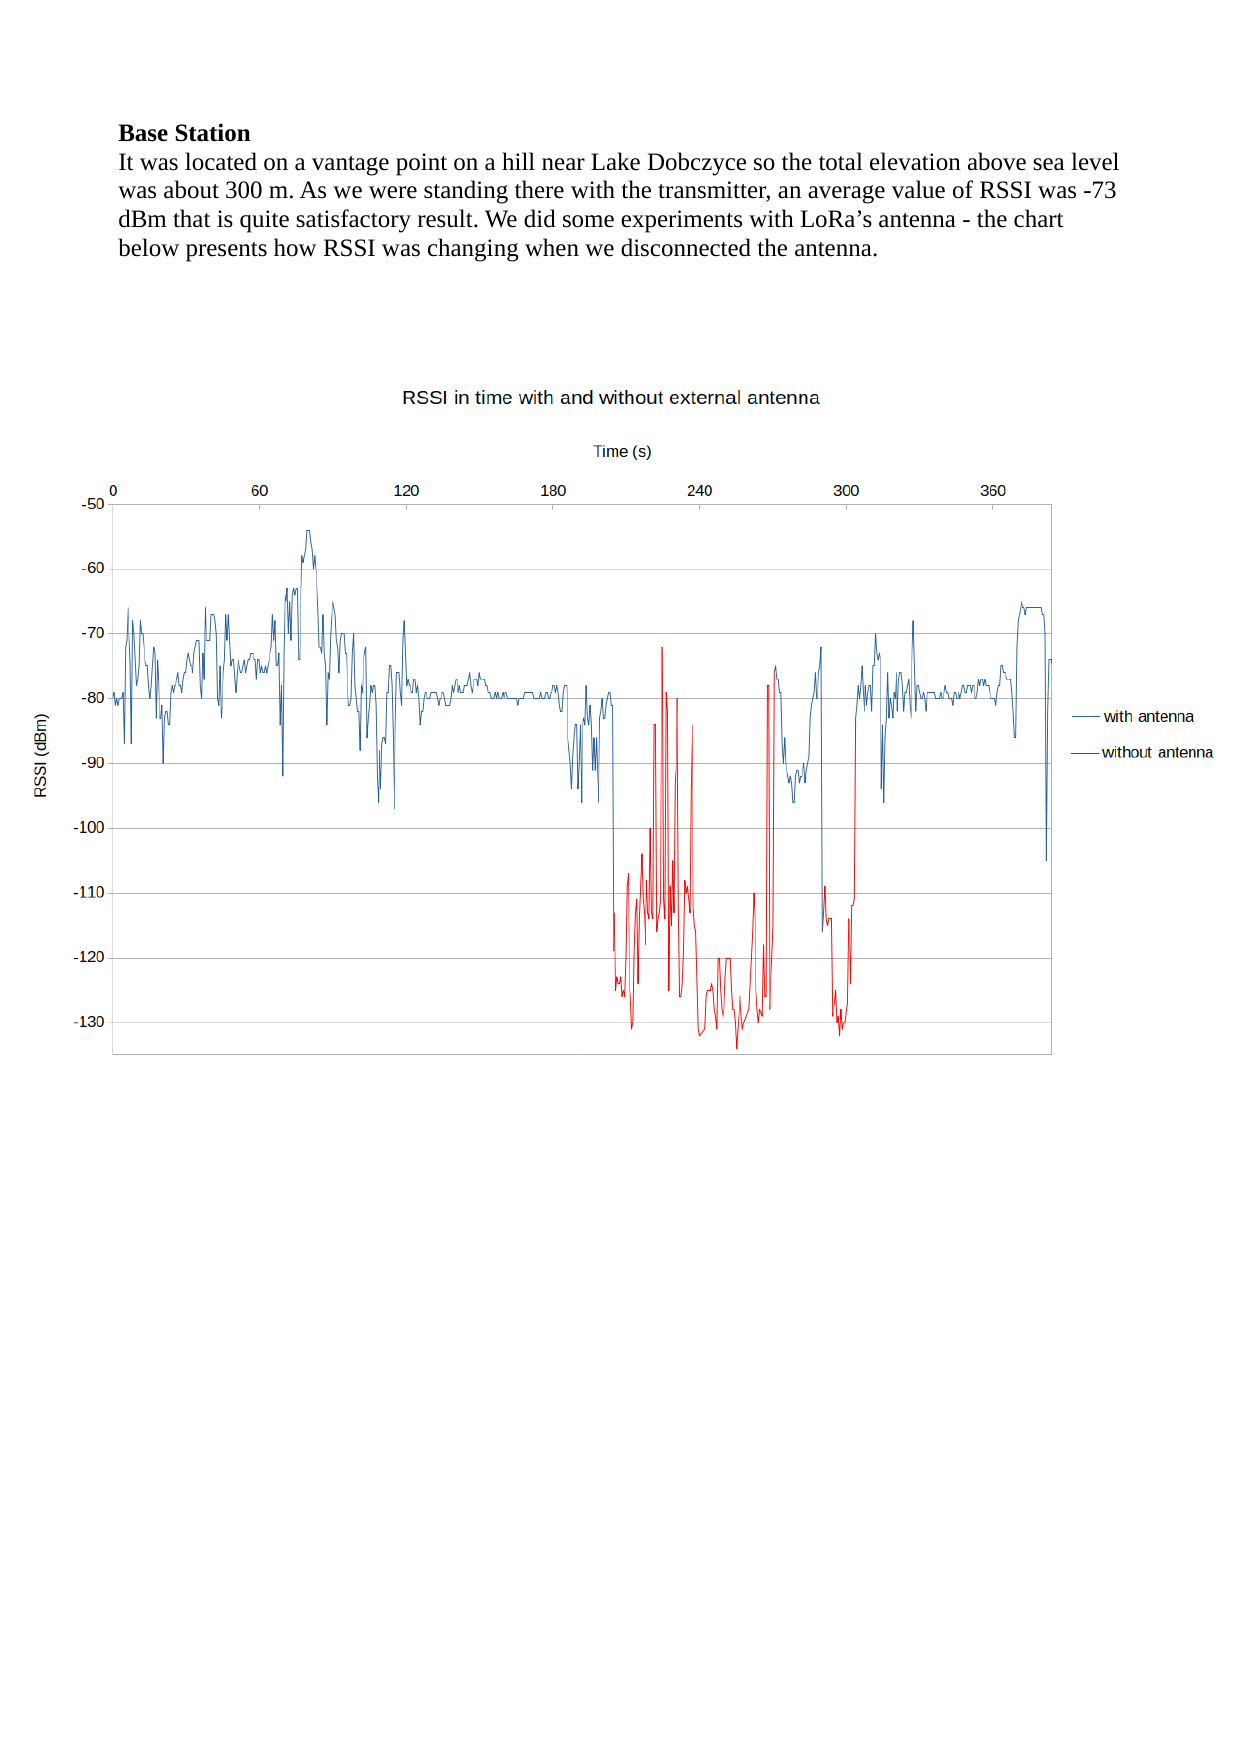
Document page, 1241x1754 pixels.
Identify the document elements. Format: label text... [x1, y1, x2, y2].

text It was located on a vantage point on a hill near Lake Dobczyce so the total elevation above sea level was about 300 m. As we were standing there with the transmitter, an average value of RSSI was -73 dBm that is quite satisfactory result. We did some experiments with LoRa’s antenna - the chart below presents how RSSI was changing when we disconnected the antenna. [118, 147, 1122, 262]
text Base Station [118, 118, 1122, 147]
picture [19, 367, 1241, 1116]
